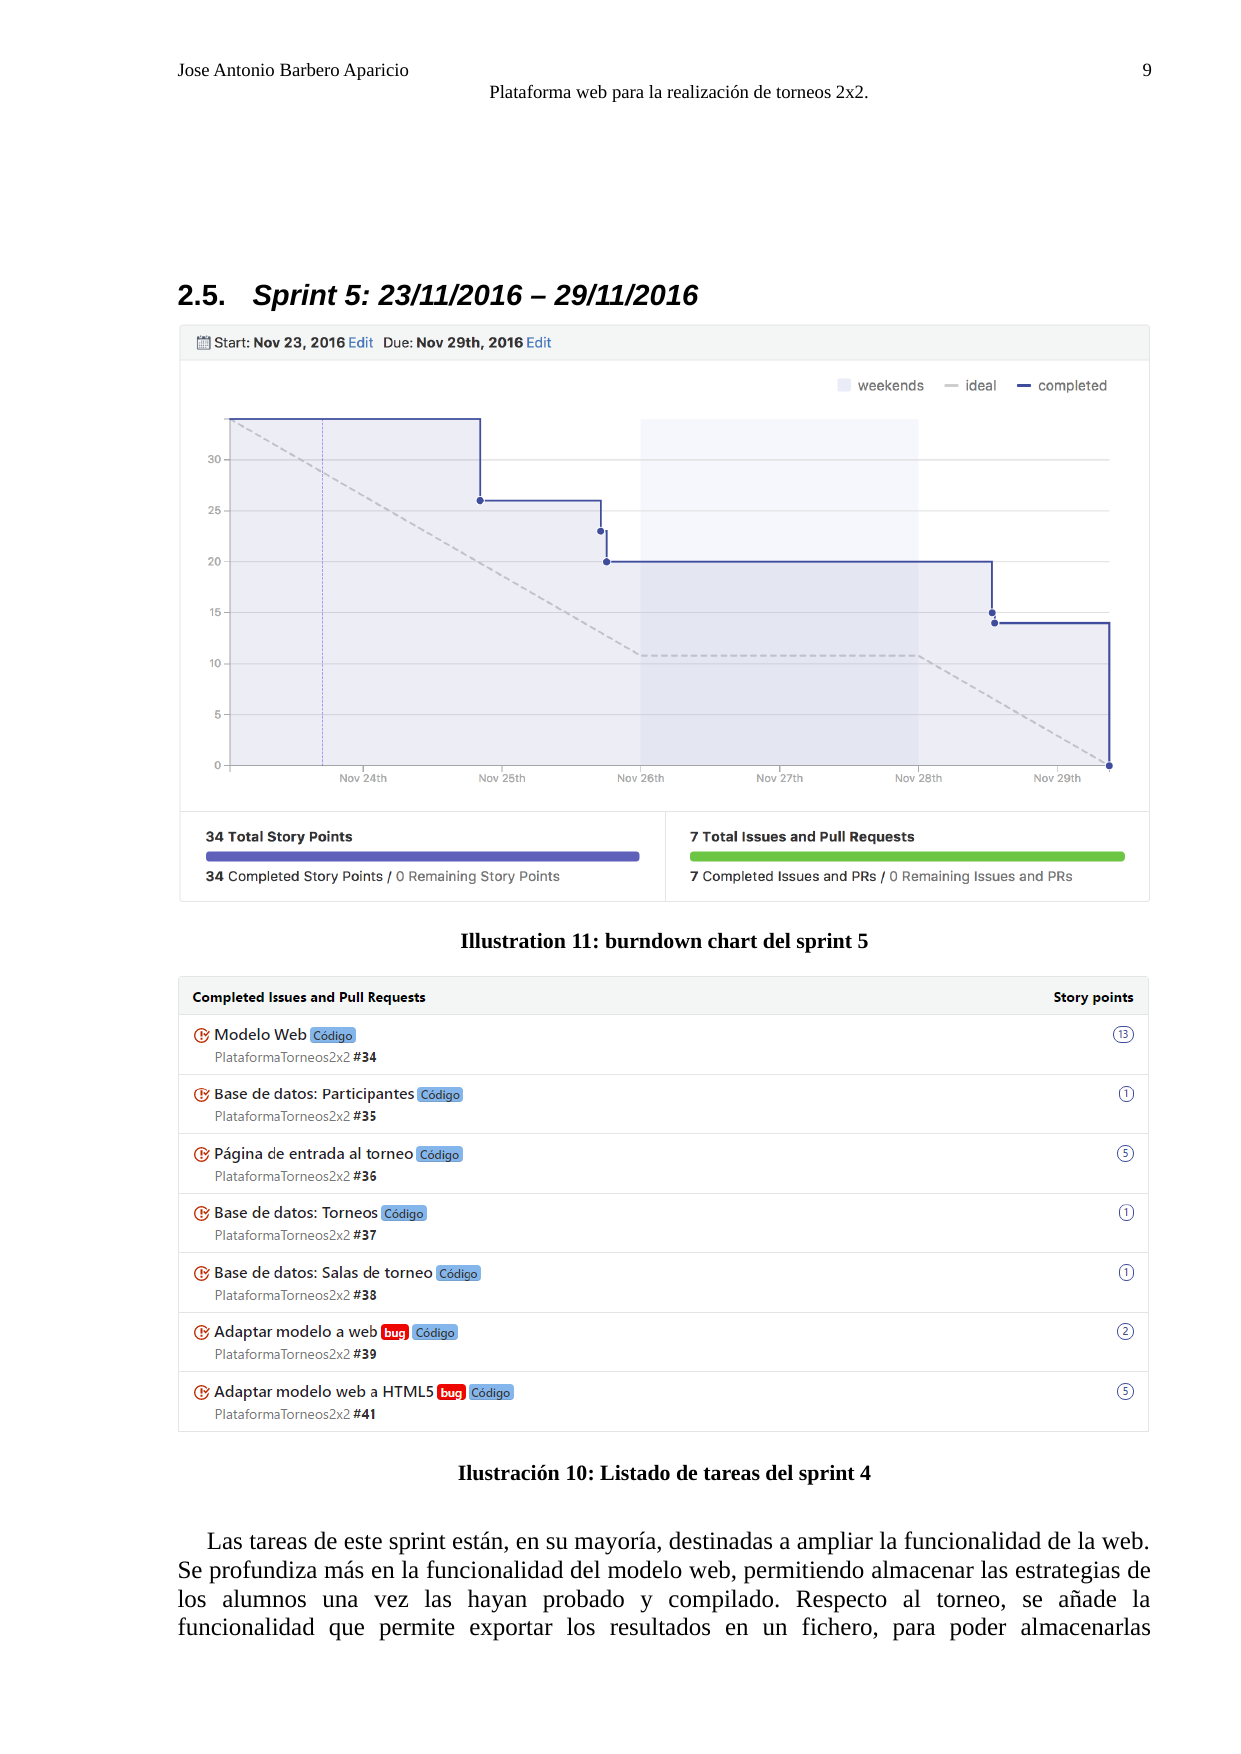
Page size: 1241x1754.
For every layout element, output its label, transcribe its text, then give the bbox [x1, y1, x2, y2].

text Ilustración 10: Listado de tareas del sprint 4 [177, 1436, 1152, 1486]
picture [177, 323, 1152, 903]
subtitle Sprint 5: 23/11/2016 – 29/11/2016 [177, 278, 1152, 312]
text Illustration 11: burndown chart del sprint 5 [177, 903, 1152, 953]
text Las tareas de este sprint están, en su mayoría, destinadas a ampliar la funcionalidad de la web. Se profundiza más en la funcionalidad del modelo web, permitiendo almacenar las estrategias de los alumnos una vez las hayan probado y compilado. Respecto al torneo, se añade la funcionalidad que permite exportar los resultados en un fichero, para poder almacenarlas [177, 1526, 1152, 1641]
picture [177, 974, 1152, 1436]
